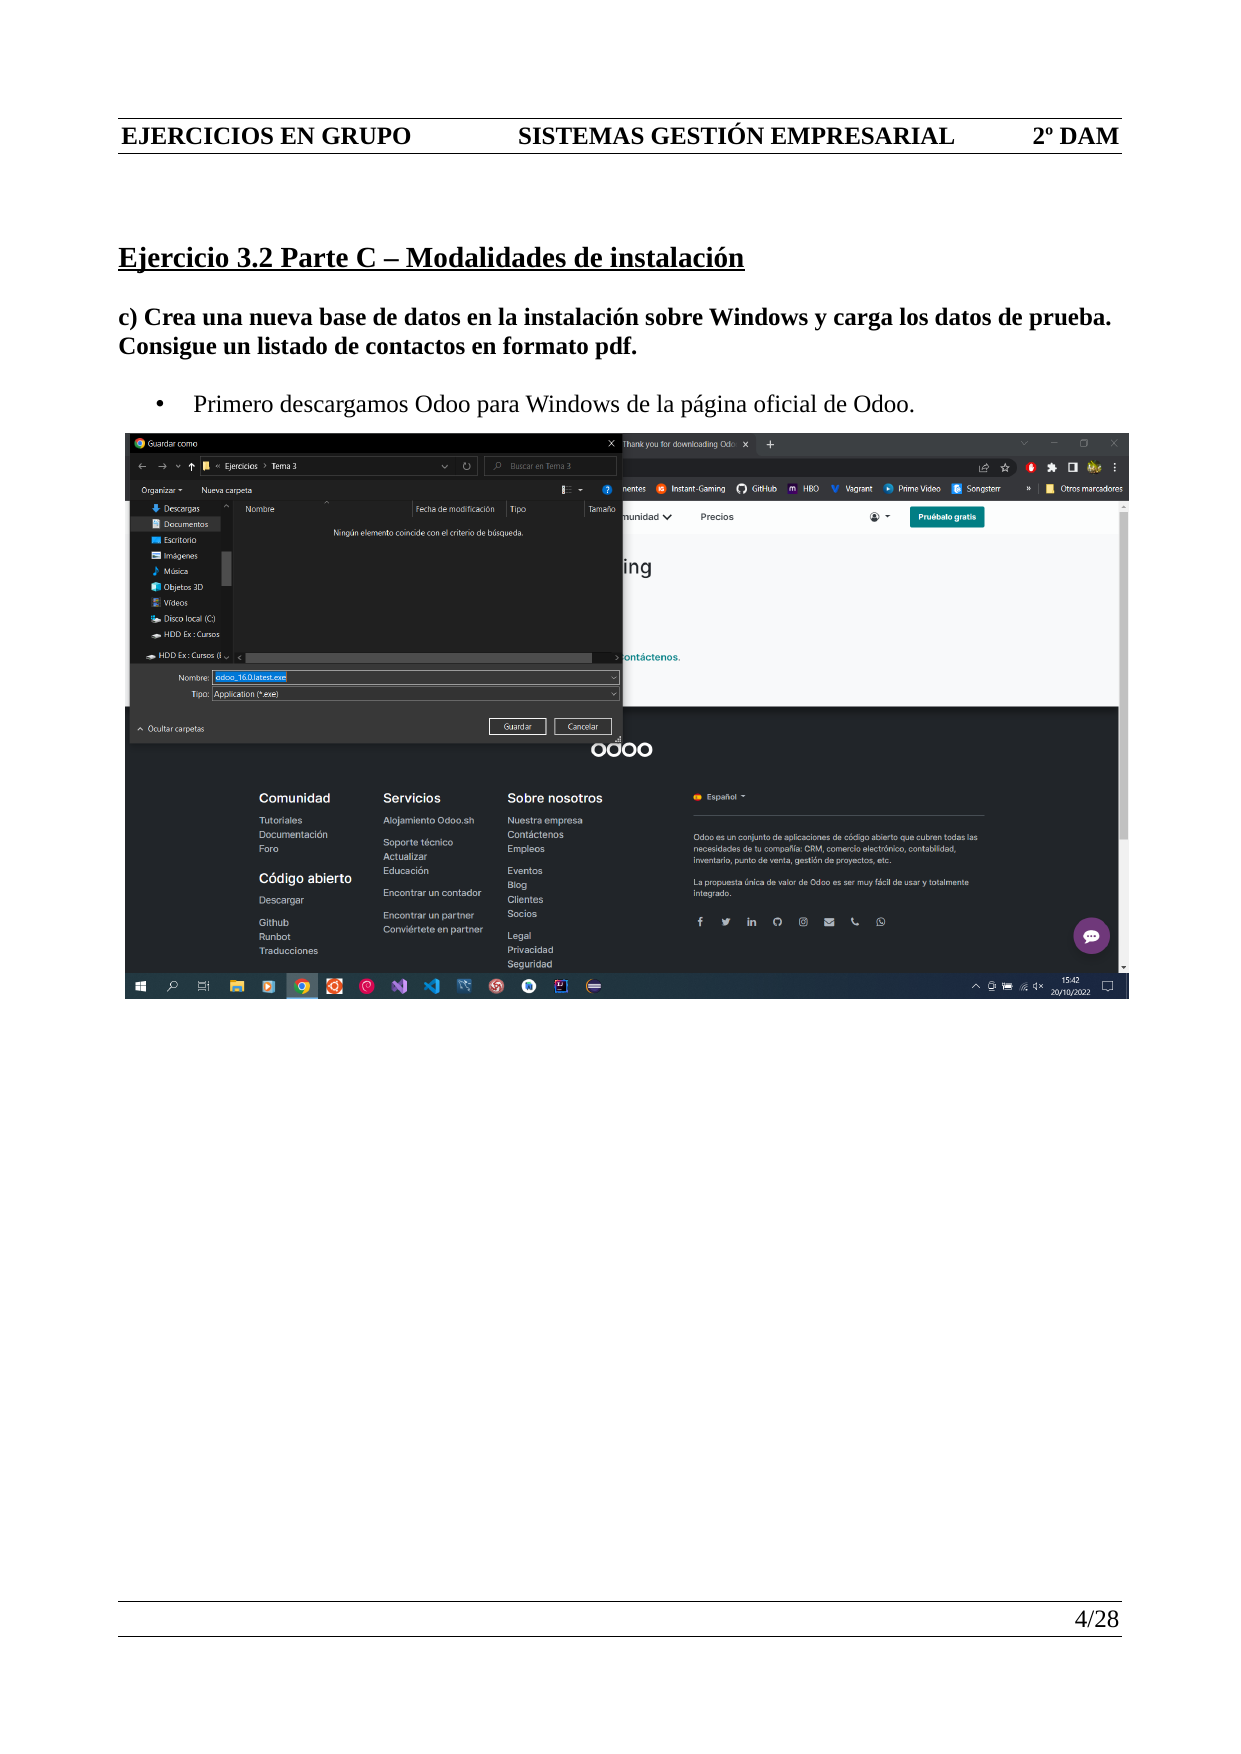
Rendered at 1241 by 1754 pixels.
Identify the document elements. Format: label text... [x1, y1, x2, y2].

picture [125, 433, 1129, 999]
text c) Crea una nueva base de datos en la instalación sobre Windows y carga los datos de prueba. Consigue un listado de contactos en formato pdf. [118, 302, 1122, 360]
list Primero descargamos Odoo para Windows de la página oficial de Odoo. [156, 389, 1122, 417]
text Ejercicio 3.2 Parte C – Modalidades de instalación [118, 240, 1122, 274]
